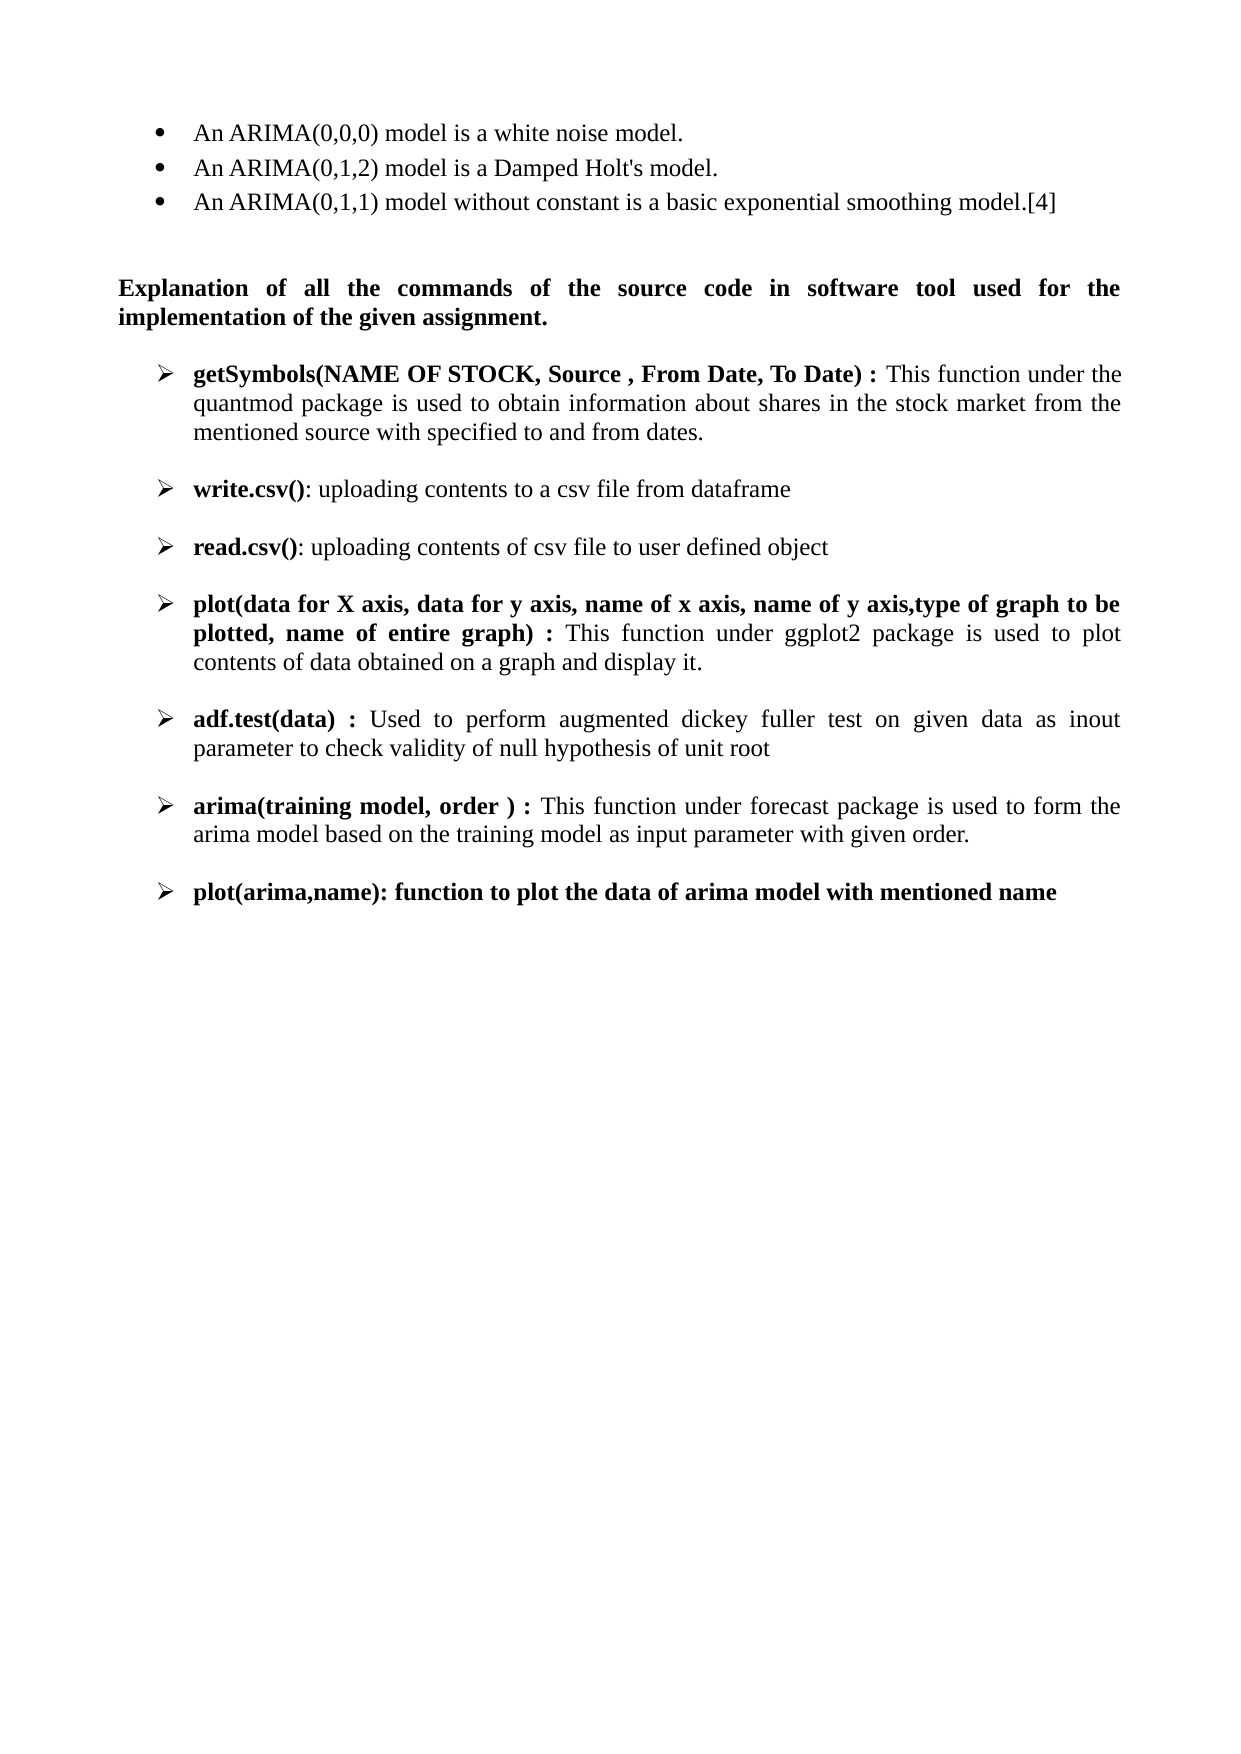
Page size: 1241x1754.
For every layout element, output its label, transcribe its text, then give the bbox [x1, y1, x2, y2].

list plot(data for X axis, data for y axis, name of x axis, name of y axis,type of graph to be plotted, name of entire graph) : This function under ggplot2 package is used to plot contents of data obtained on a graph and display it. [156, 589, 1122, 676]
list write.csv(): uploading contents to a csv file from dataframe [156, 474, 1122, 503]
list An ARIMA(0,0,0) model is a white noise model. [156, 118, 1122, 147]
list An ARIMA(0,1,2) model is a Damped Holt's model. [156, 153, 1122, 181]
list An ARIMA(0,1,1) model without constant is a basic exponential smoothing model.[4] [156, 187, 1122, 216]
list arima(training model, order ) : This function under forecast package is used to form the arima model based on the training model as input parameter with given order. [156, 791, 1122, 848]
list read.csv(): uploading contents of csv file to user defined object [156, 532, 1122, 561]
list adf.test(data) : Used to perform augmented dickey fuller test on given data as inout parameter to check validity of null hypothesis of unit root [156, 704, 1122, 762]
text Explanation of all the commands of the source code in software tool used for the implementation of the given assignment. [118, 273, 1122, 331]
list getSymbols(NAME OF STOCK, Source , From Date, To Date) : This function under the quantmod package is used to obtain information about shares in the stock market from the mentioned source with specified to and from dates. [156, 359, 1122, 446]
list plot(arima,name): function to plot the data of arima model with mentioned name [156, 877, 1122, 906]
